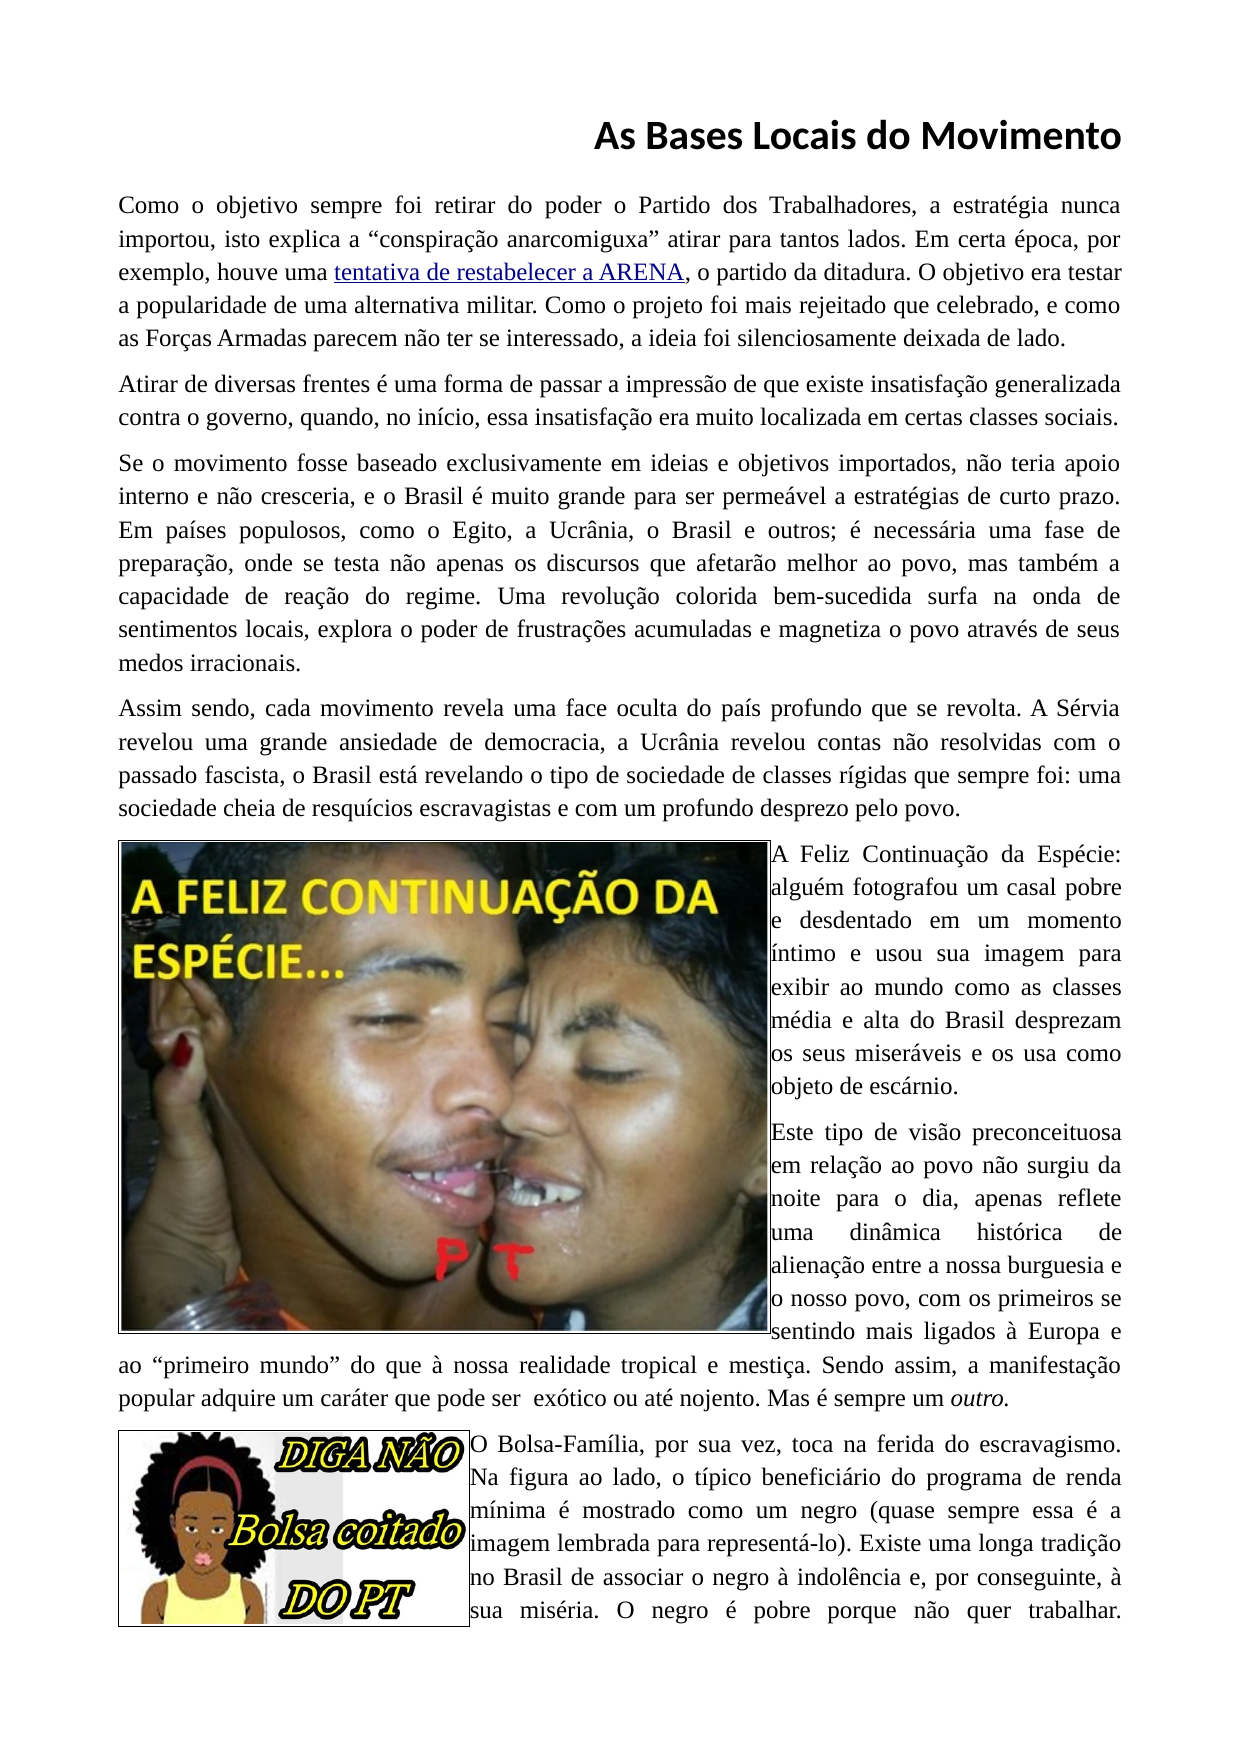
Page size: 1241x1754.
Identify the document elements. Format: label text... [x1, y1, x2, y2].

text O Bolsa-Família, por sua vez, toca na ferida do escravagismo. Na figura ao lado, o típico beneficiário do programa de renda mínima é mostrado como um negro (quase sempre essa é a imagem lembrada para representá-lo). Existe uma longa tradição no Brasil de associar o negro à indolência e, por conseguinte, à sua miséria. O negro é pobre porque não quer trabalhar. [470, 1430, 1122, 1623]
text Como o objetivo sempre foi retirar do poder o Partido dos Trabalhadores, a estratégia nunca importou, isto explica a “conspiração anarcomiguxa” atirar para tantos lados. Em certa época, por exemplo, houve uma tentativa de restabelecer a ARENA, o partido da ditadura. O objetivo era testar a popularidade de uma alternativa militar. Como o projeto foi mais rejeitado que celebrado, e como as Forças Armadas parecem não ter se interessado, a ideia foi silenciosamente deixada de lado. [118, 192, 1122, 352]
text Atirar de diversas frentes é uma forma de passar a impressão de que existe insatisfação generalizada contra o governo, quando, no início, essa insatisfação era muito localizada em certas classes sociais. [118, 370, 1122, 431]
text Se o movimento fosse baseado exclusivamente em ideias e objetivos importados, não teria apoio interno e não cresceria, e o Brasil é muito grande para ser permeável a estratégias de curto prazo. Em países populosos, como o Egito, a Ucrânia, o Brasil e outros; é necessária uma fase de preparação, onde se testa não apenas os discursos que afetarão melhor ao povo, mas também a capacidade de reação do regime. Uma revolução colorida bem-sucedida surfa na onda de sentimentos locais, explora o poder de frustrações acumuladas e magnetiza o povo através de seus medos irracionais. [118, 449, 1122, 676]
text Assim sendo, cada movimento revela uma face oculta do país profundo que se revolta. A Sérvia revelou uma grande ansiedade de democracia, a Ucrânia revelou contas não resolvidas com o passado fascista, o Brasil está revelando o tipo de sociedade de classes rígidas que sempre foi: uma sociedade cheia de resquícios escravagistas e com um profundo desprezo pelo povo. [118, 694, 1122, 822]
picture [121, 1432, 467, 1624]
text A Feliz Continuação da Espécie: alguém fotografou um casal pobre e desdentado em um momento íntimo e usou sua imagem para exibir ao mundo como as classes média e alta do Brasil desprezam os seus miseráveis e os usa como objeto de escárnio. [771, 840, 1122, 1100]
picture [121, 842, 768, 1331]
text Este tipo de visão preconceituosa em relação ao povo não surgiu da noite para o dia, apenas reflete uma dinâmica histórica de alienação entre a nossa burguesia e o nosso povo, com os primeiros se sentindo mais ligados à Europa e ao “primeiro mundo” do que à nossa realidade tropical e mestiça. Sendo assim, a manifestação popular adquire um caráter que pode ser exótico ou até nojento. Mas é sempre um outro. [118, 1118, 1122, 1412]
subtitle As Bases Locais do Movimento [118, 118, 1122, 160]
